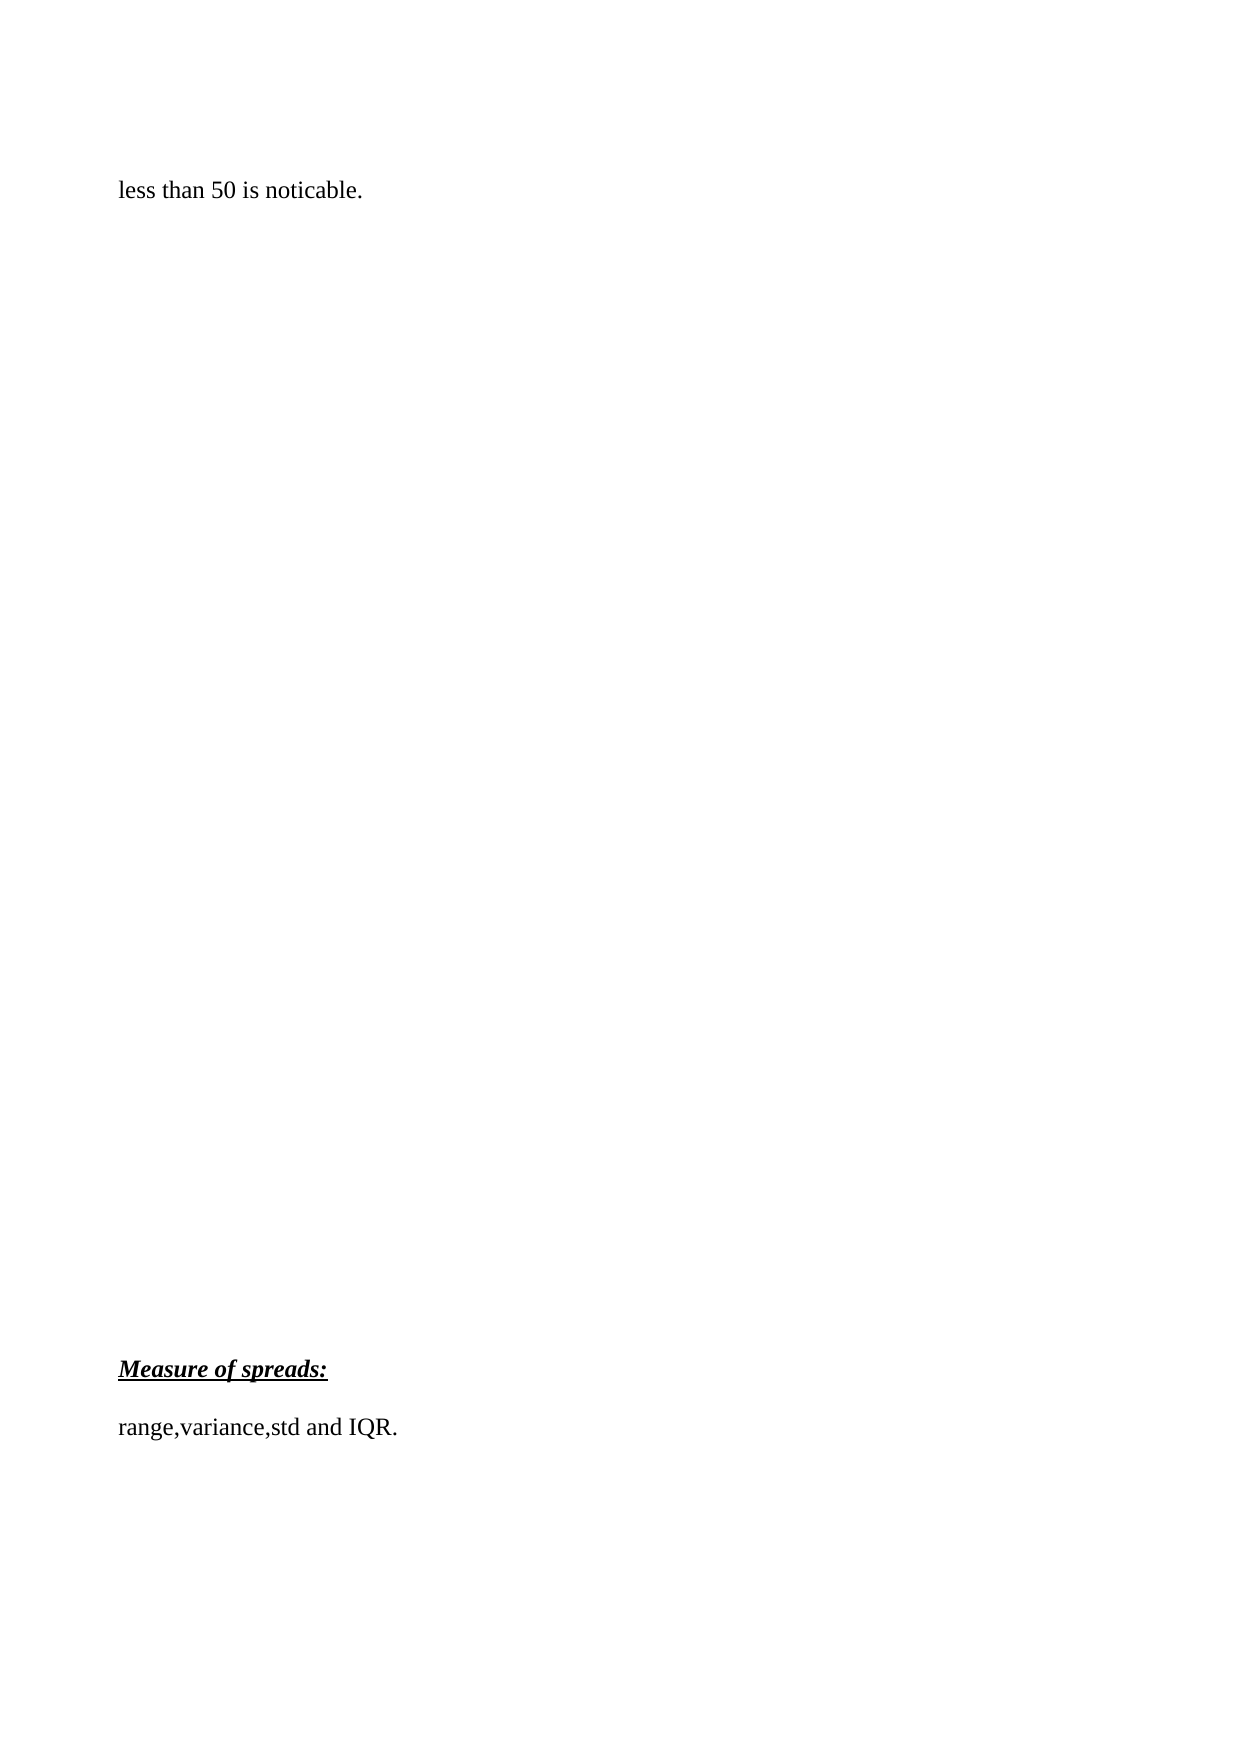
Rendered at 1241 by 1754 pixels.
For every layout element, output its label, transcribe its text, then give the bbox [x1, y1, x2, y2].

text Measure of spreads: [118, 1354, 1122, 1383]
text range,variance,std and IQR. [118, 1412, 1122, 1441]
text less than 50 is noticable. [118, 176, 1122, 204]
